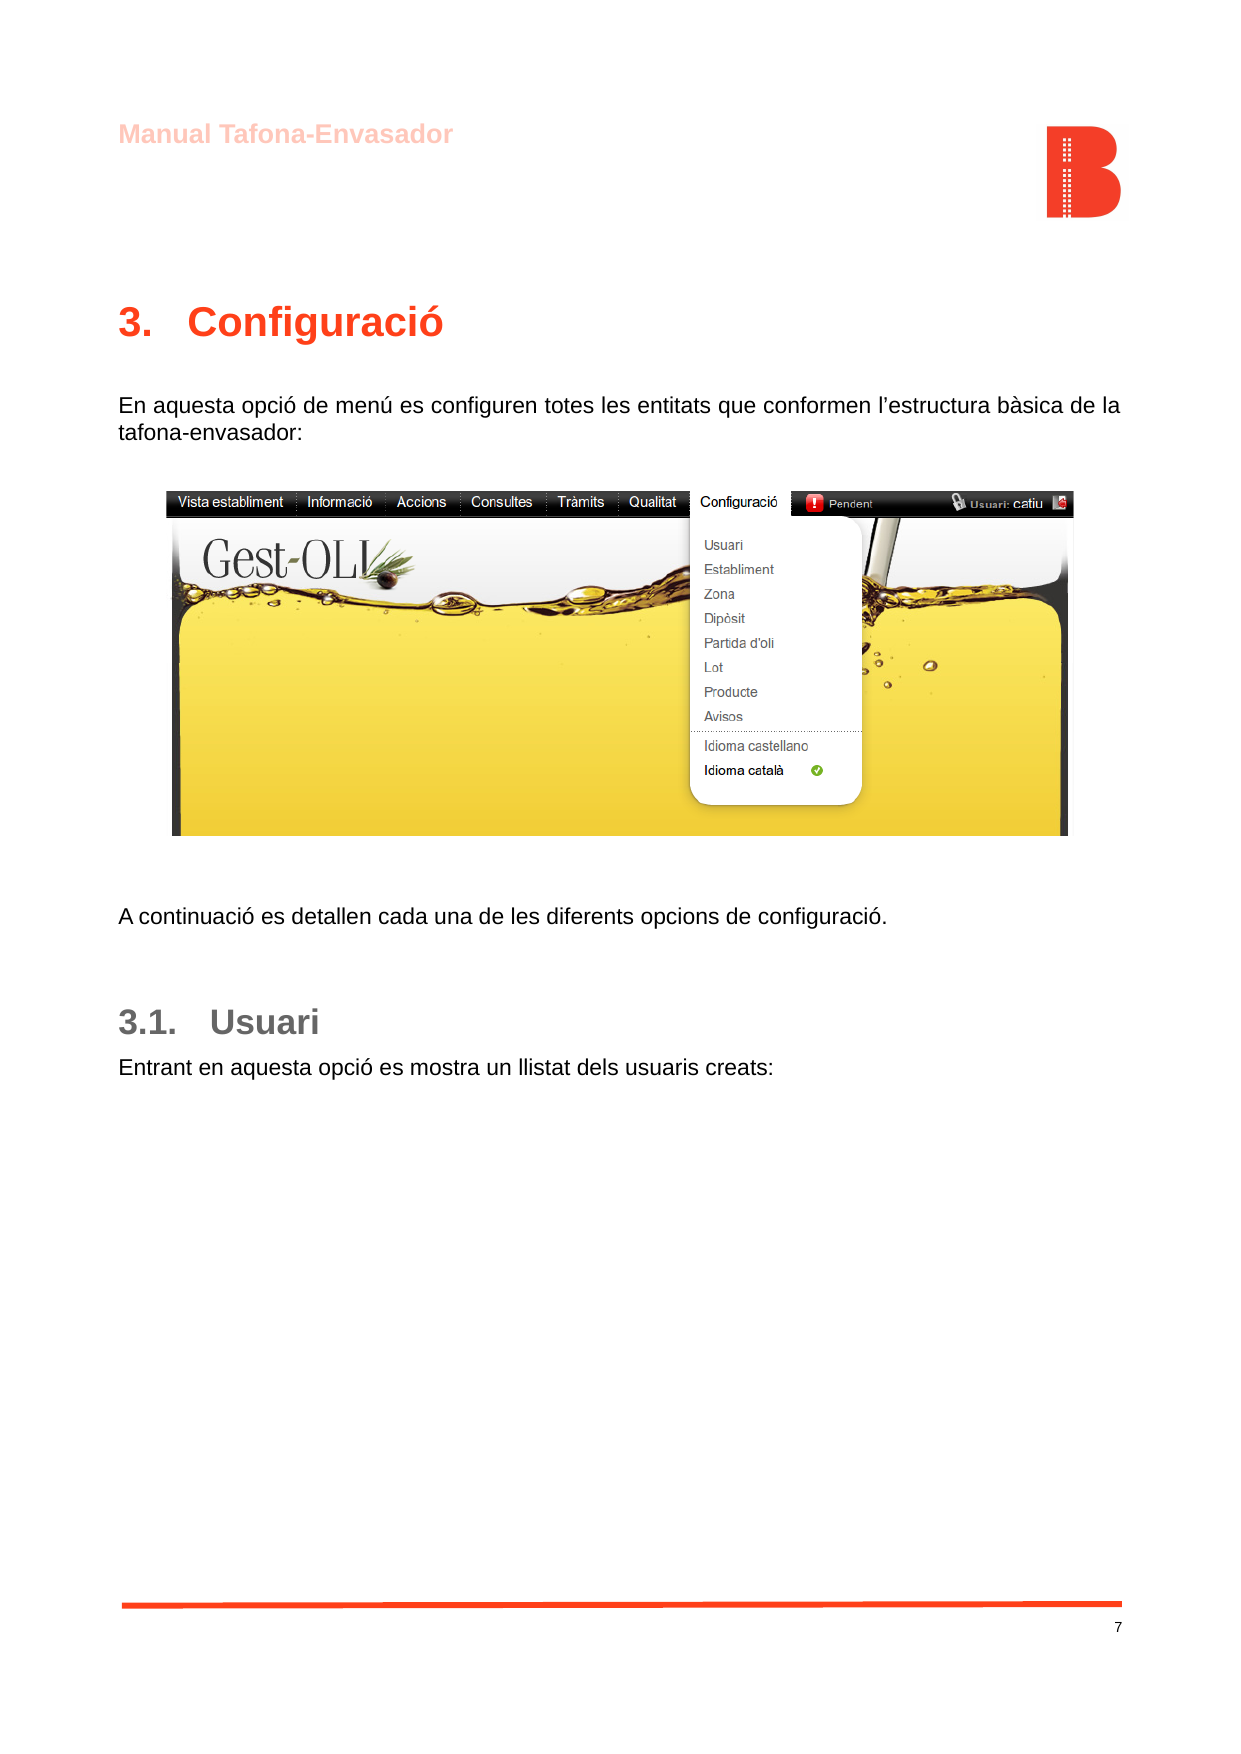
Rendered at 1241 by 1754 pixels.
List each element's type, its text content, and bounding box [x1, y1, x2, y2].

subtitle Configuració [118, 298, 1122, 346]
text A continuació es detallen cada una de les diferents opcions de configuració. [118, 903, 1122, 929]
picture [1036, 124, 1130, 221]
text En aquesta opció de menú es configuren totes les entitats que conformen l’estructura bàsica de la tafona-envasador: [118, 392, 1122, 445]
list Entrant en aquesta opció es mostra un llistat dels usuaris creats: [118, 1054, 1122, 1081]
picture [166, 491, 1074, 836]
subtitle Usuari [118, 1001, 1122, 1042]
